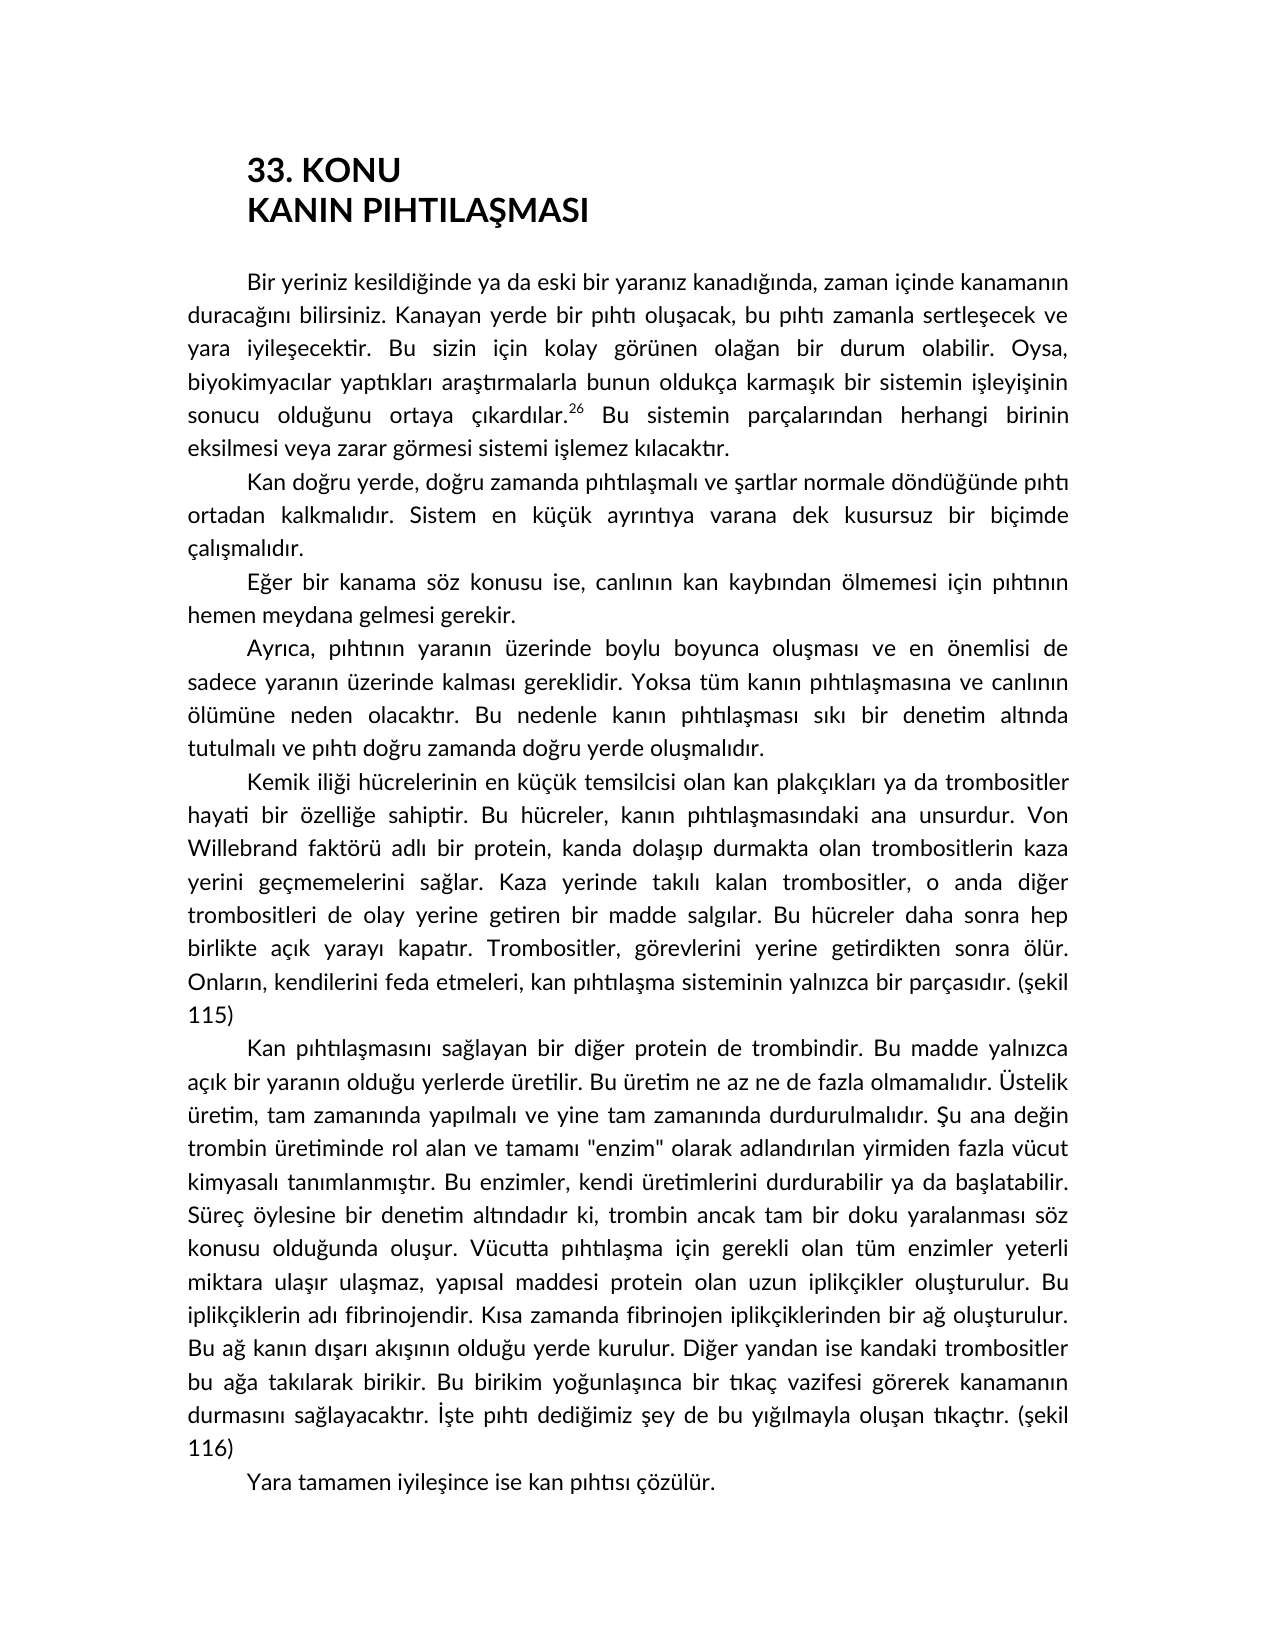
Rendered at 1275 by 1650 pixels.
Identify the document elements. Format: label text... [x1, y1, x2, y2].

text Ayrıca, pıhtının yaranın üzerinde boylu boyunca oluşması ve en önemlisi de sadece yaranın üzerinde kalması gereklidir. Yoksa tüm kanın pıhtılaşmasına ve canlının ölümüne neden olacaktır. Bu nedenle kanın pıhtılaşması sıkı bir denetim altında tutulmalı ve pıhtı doğru zamanda doğru yerde oluşmalıdır. [187, 630, 1070, 763]
text Kan pıhtılaşmasını sağlayan bir diğer protein de trombindir. Bu madde yalnızca açık bir yaranın olduğu yerlerde üretilir. Bu üretim ne az ne de fazla olmamalıdır. Üstelik üretim, tam zamanında yapılmalı ve yine tam zamanında durdurulmalıdır. Şu ana değin trombin üretiminde rol alan ve tamamı "enzim" olarak adlandırılan yirmiden fazla vücut kimyasalı tanımlanmıştır. Bu enzimler, kendi üretimlerini durdurabilir ya da başlatabilir. Süreç öylesine bir denetim altındadır ki, trombin ancak tam bir doku yaralanması söz konusu olduğunda oluşur. Vücutta pıhtılaşma için gerekli olan tüm enzimler yeterli miktara ulaşır ulaşmaz, yapısal maddesi protein olan uzun iplikçikler oluşturulur. Bu iplikçiklerin adı fibrinojendir. Kısa zamanda fibrinojen iplikçiklerinden bir ağ oluşturulur. Bu ağ kanın dışarı akışının olduğu yerde kurulur. Diğer yandan ise kandaki trombositler bu ağa takılarak birikir. Bu birikim yoğunlaşınca bir tıkaç vazifesi görerek kanamanın durmasını sağlayacaktır. İşte pıhtı dediğimiz şey de bu yığılmayla oluşan tıkaçtır. (şekil 116) [187, 1030, 1070, 1463]
text Bir yeriniz kesildiğinde ya da eski bir yaranız kanadığında, zaman içinde kanamanın duracağını bilirsiniz. Kanayan yerde bir pıhtı oluşacak, bu pıhtı zamanla sertleşecek ve yara iyileşecektir. Bu sizin için kolay görünen olağan bir durum olabilir. Oysa, biyokimyacılar yaptıkları araştırmalarla bunun oldukça karmaşık bir sistemin işleyişinin sonucu olduğunu ortaya çıkardılar.26 Bu sistemin parçalarından herhangi birinin eksilmesi veya zarar görmesi sistemi işlemez kılacaktır. [187, 263, 1070, 463]
text 33. KONU [187, 150, 1070, 190]
text Kan doğru yerde, doğru zamanda pıhtılaşmalı ve şartlar normale döndüğünde pıhtı ortadan kalkmalıdır. Sistem en küçük ayrıntıya varana dek kusursuz bir biçimde çalışmalıdır. [187, 463, 1070, 563]
text Yara tamamen iyileşince ise kan pıhtısı çözülür. [187, 1463, 1070, 1497]
text Eğer bir kanama söz konusu ise, canlının kan kaybından ölmemesi için pıhtının hemen meydana gelmesi gerekir. [187, 563, 1070, 630]
text Kemik iliği hücrelerinin en küçük temsilcisi olan kan plakçıkları ya da trombositler hayati bir özelliğe sahiptir. Bu hücreler, kanın pıhtılaşmasındaki ana unsurdur. Von Willebrand faktörü adlı bir protein, kanda dolaşıp durmakta olan trombositlerin kaza yerini geçmemelerini sağlar. Kaza yerinde takılı kalan trombositler, o anda diğer trombositleri de olay yerine getiren bir madde salgılar. Bu hücreler daha sonra hep birlikte açık yarayı kapatır. Trombositler, görevlerini yerine getirdikten sonra ölür. Onların, kendilerini feda etmeleri, kan pıhtılaşma sisteminin yalnızca bir parçasıdır. (şekil 115) [187, 763, 1070, 1030]
text KANIN PIHTILAŞMASI [187, 190, 1070, 230]
